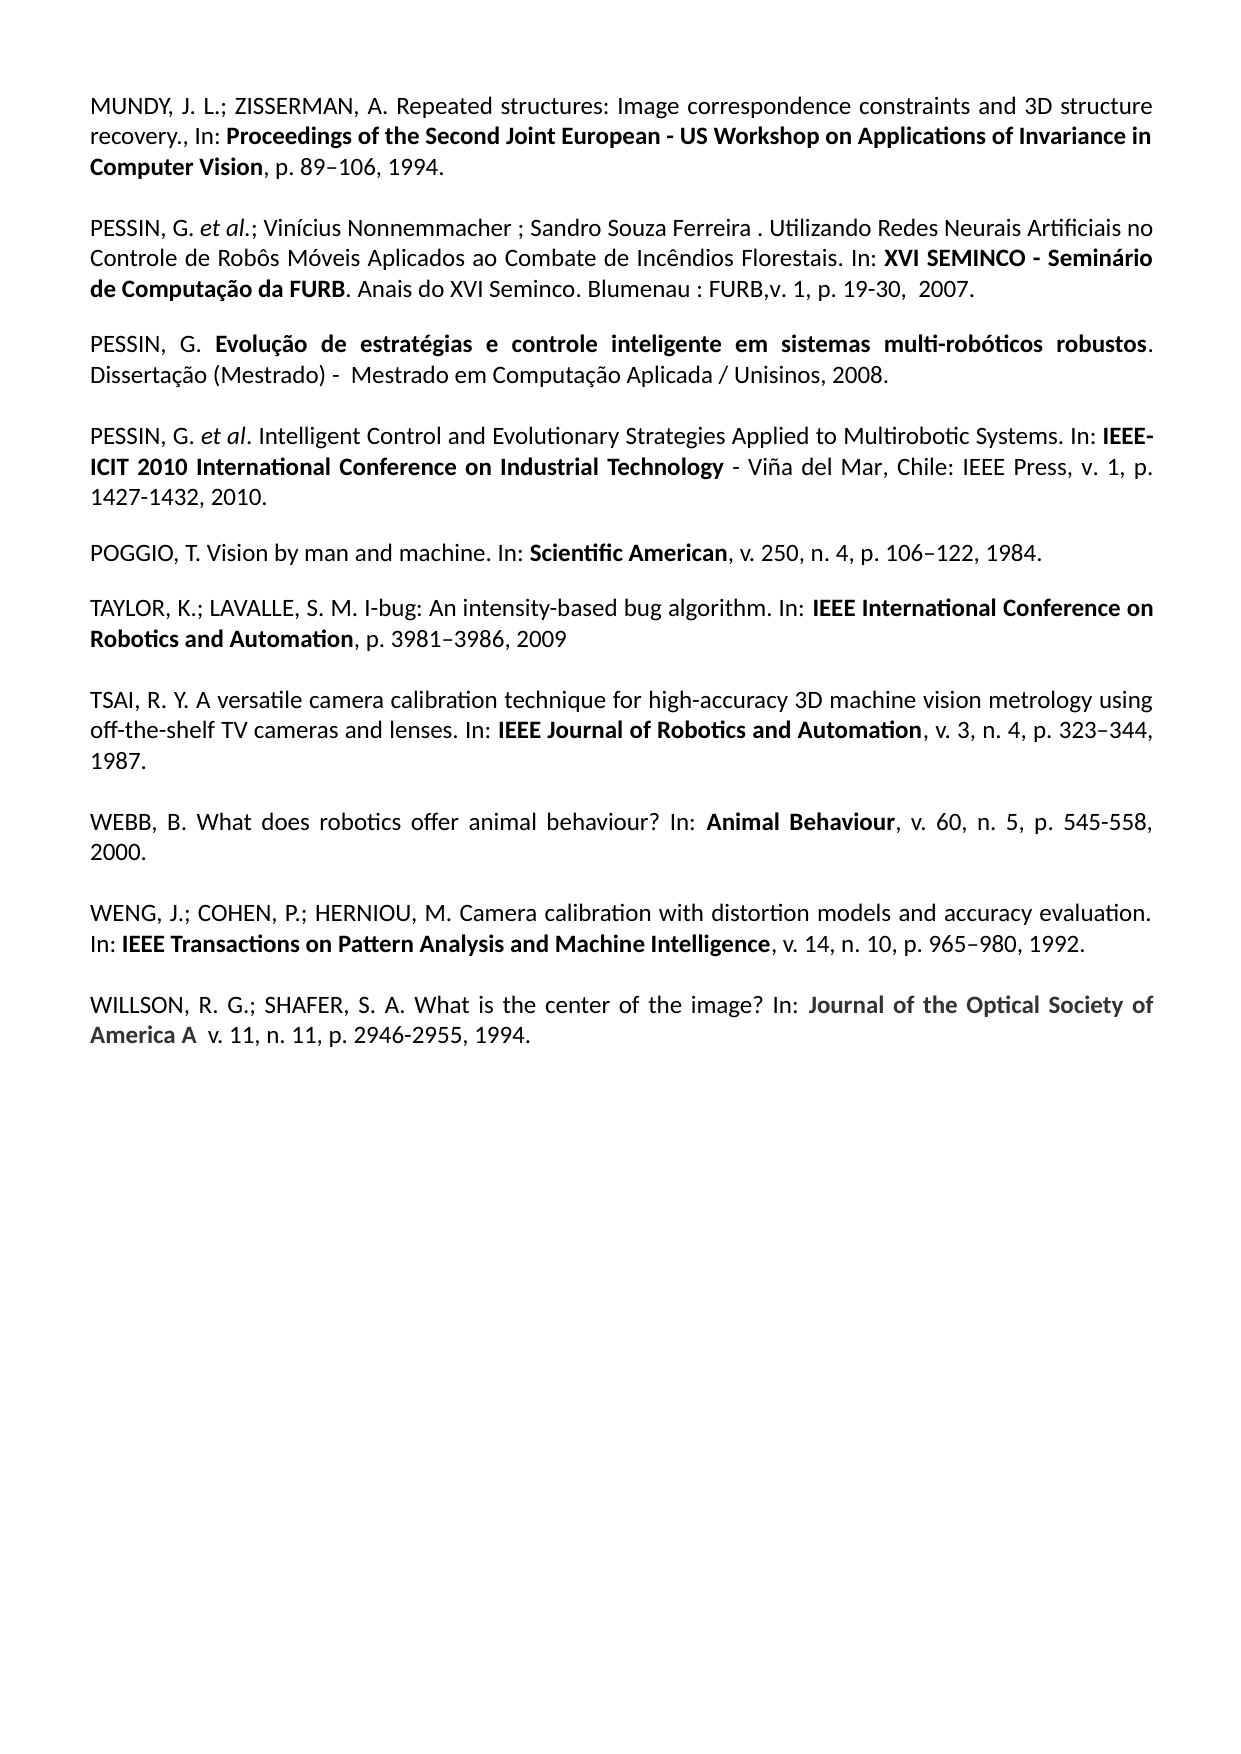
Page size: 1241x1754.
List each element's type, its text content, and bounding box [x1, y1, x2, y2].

text PESSIN, G. et al.; Vinícius Nonnemmacher ; Sandro Souza Ferreira . Utilizando Redes Neurais Artificiais no Controle de Robôs Móveis Aplicados ao Combate de Incêndios Florestais. In: XVI SEMINCO - Seminário de Computação da FURB. Anais do XVI Seminco. Blumenau : FURB,v. 1, p. 19-30, 2007. [90, 212, 1154, 303]
text PESSIN, G. Evolução de estratégias e controle inteligente em sistemas multi-robóticos robustos. Dissertação (Mestrado) - Mestrado em Computação Aplicada / Unisinos, 2008. [90, 328, 1154, 389]
text WILLSON, R. G.; SHAFER, S. A. What is the center of the image? In: Journal of the Optical Society of America A v. 11, n. 11, p. 2946-2955, 1994. [90, 989, 1154, 1050]
text MUNDY, J. L.; ZISSERMAN, A. Repeated structures: Image correspondence constraints and 3D structure recovery., In: Proceedings of the Second Joint European - US Workshop on Applications of Invariance in Computer Vision, p. 89–106, 1994. [90, 90, 1154, 181]
text WEBB, B. What does robotics offer animal behaviour? In: Animal Behaviour, v. 60, n. 5, p. 545-558, 2000. [90, 806, 1154, 867]
text POGGIO, T. Vision by man and machine. In: Scientiﬁc American, v. 250, n. 4, p. 106–122, 1984. [90, 537, 1154, 567]
text PESSIN, G. et al. Intelligent Control and Evolutionary Strategies Applied to Multirobotic Systems. In: IEEE-ICIT 2010 International Conference on Industrial Technology - Viña del Mar, Chile: IEEE Press, v. 1, p. 1427-1432, 2010. [90, 420, 1154, 512]
text TSAI, R. Y. A versatile camera calibration technique for high-accuracy 3D machine vision metrology using off-the-shelf TV cameras and lenses. In: IEEE Journal of Robotics and Automation, v. 3, n. 4, p. 323–344, 1987. [90, 684, 1154, 775]
text TAYLOR, K.; LAVALLE, S. M. I-bug: An intensity-based bug algorithm. In: IEEE International Conference on Robotics and Automation, p. 3981–3986, 2009 [90, 592, 1154, 653]
text WENG, J.; COHEN, P.; HERNIOU, M. Camera calibration with distortion models and accuracy evaluation. In: IEEE Transactions on Pattern Analysis and Machine Intelligence, v. 14, n. 10, p. 965–980, 1992. [90, 897, 1154, 958]
